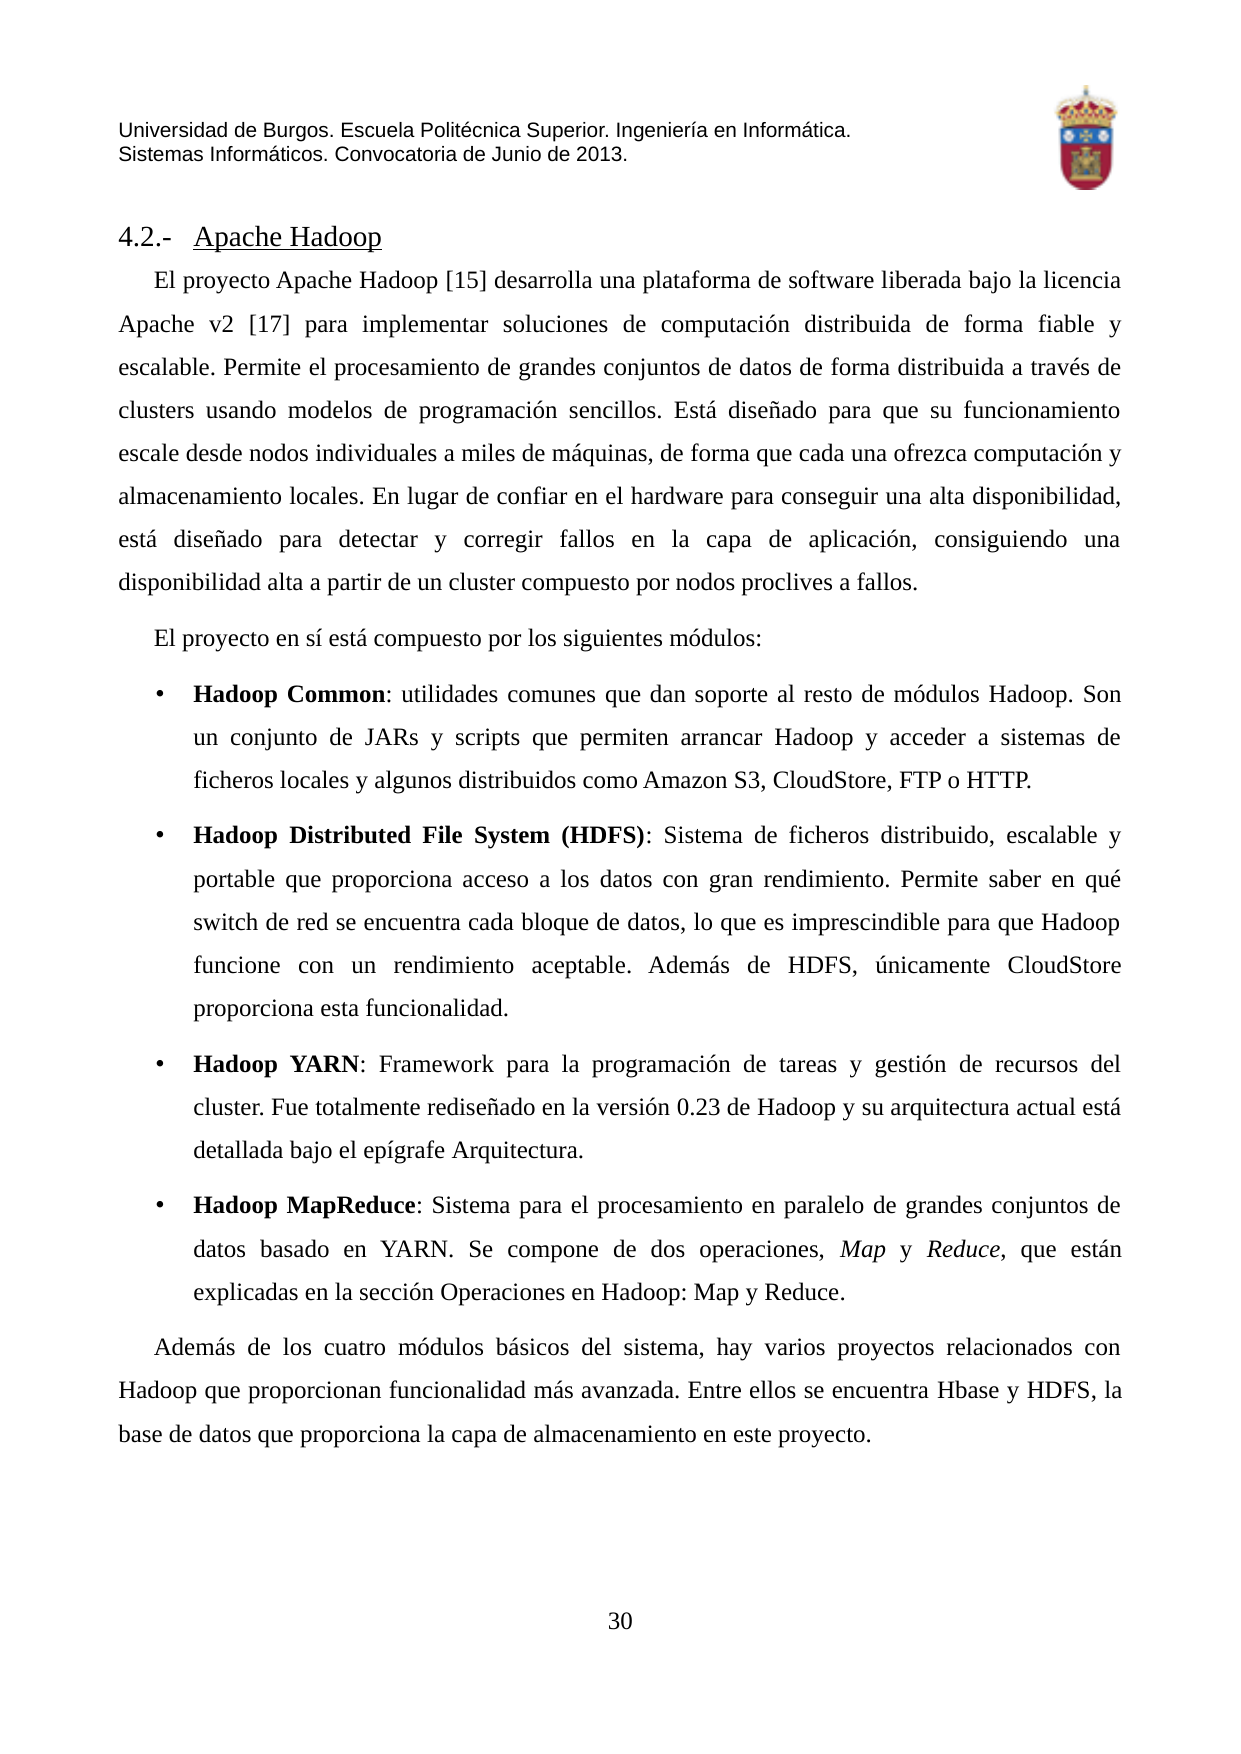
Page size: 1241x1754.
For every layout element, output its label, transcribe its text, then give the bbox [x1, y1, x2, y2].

text Además de los cuatro módulos básicos del sistema, hay varios proyectos relacionados con Hadoop que proporcionan funcionalidad más avanzada. Entre ellos se encuentra Hbase y HDFS, la base de datos que proporciona la capa de almacenamiento en este proyecto. [118, 1332, 1122, 1447]
list Hadoop Distributed File System (HDFS): Sistema de ficheros distribuido, escalable y portable que proporciona acceso a los datos con gran rendimiento. Permite saber en qué switch de red se encuentra cada bloque de datos, lo que es imprescindible para que Hadoop funcione con un rendimiento aceptable. Además de HDFS, únicamente CloudStore proporciona esta funcionalidad. [156, 821, 1122, 1022]
list Hadoop YARN: Framework para la programación de tareas y gestión de recursos del cluster. Fue totalmente rediseñado en la versión 0.23 de Hadoop y su arquitectura actual está detallada bajo el epígrafe Arquitectura. [156, 1049, 1122, 1164]
list Hadoop Common: utilidades comunes que dan soporte al resto de módulos Hadoop. Son un conjunto de JARs y scripts que permiten arrancar Hadoop y acceder a sistemas de ficheros locales y algunos distribuidos como Amazon S3, CloudStore, FTP o HTTP. [156, 679, 1122, 794]
text El proyecto en sí está compuesto por los siguientes módulos: [118, 623, 1122, 652]
picture [1053, 85, 1120, 190]
text El proyecto Apache Hadoop [15] desarrolla una plataforma de software liberada bajo la licencia Apache v2 [17] para implementar soluciones de computación distribuida de forma fiable y escalable. Permite el procesamiento de grandes conjuntos de datos de forma distribuida a través de clusters usando modelos de programación sencillos. Está diseñado para que su funcionamiento escale desde nodos individuales a miles de máquinas, de forma que cada una ofrezca computación y almacenamiento locales. En lugar de confiar en el hardware para conseguir una alta disponibilidad, está diseñado para detectar y corregir fallos en la capa de aplicación, consiguiendo una disponibilidad alta a partir de un cluster compuesto por nodos proclives a fallos. [118, 266, 1122, 596]
subtitle Apache Hadoop [118, 219, 1122, 253]
list Hadoop MapReduce: Sistema para el procesamiento en paralelo de grandes conjuntos de datos basado en YARN. Se compone de dos operaciones, Map y Reduce, que están explicadas en la sección Operaciones en Hadoop: Map y Reduce. [156, 1191, 1122, 1306]
